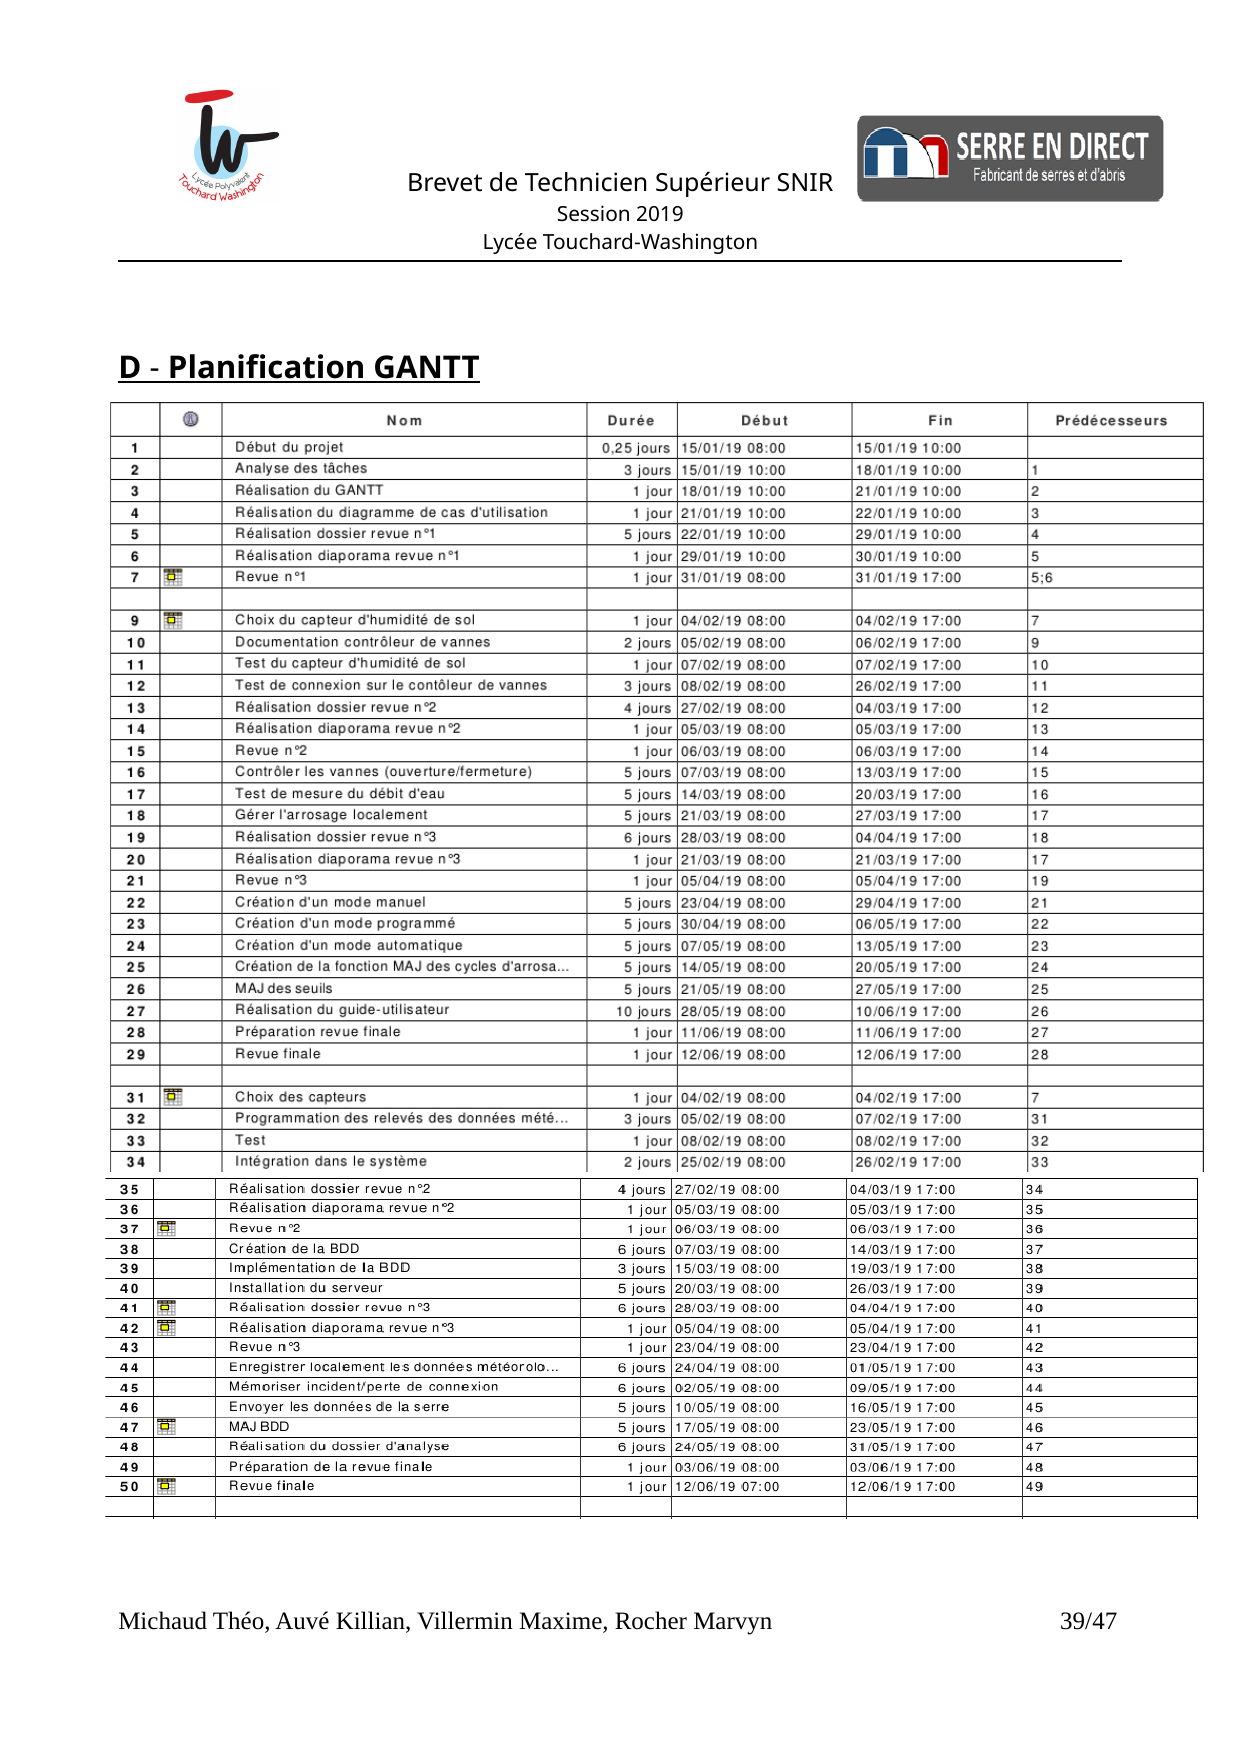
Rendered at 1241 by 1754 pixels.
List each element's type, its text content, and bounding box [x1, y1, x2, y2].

picture [176, 86, 281, 203]
picture [105, 1178, 1201, 1519]
picture [852, 113, 1167, 206]
picture [110, 401, 1206, 1172]
subtitle D - Planification GANTT [118, 345, 1122, 387]
